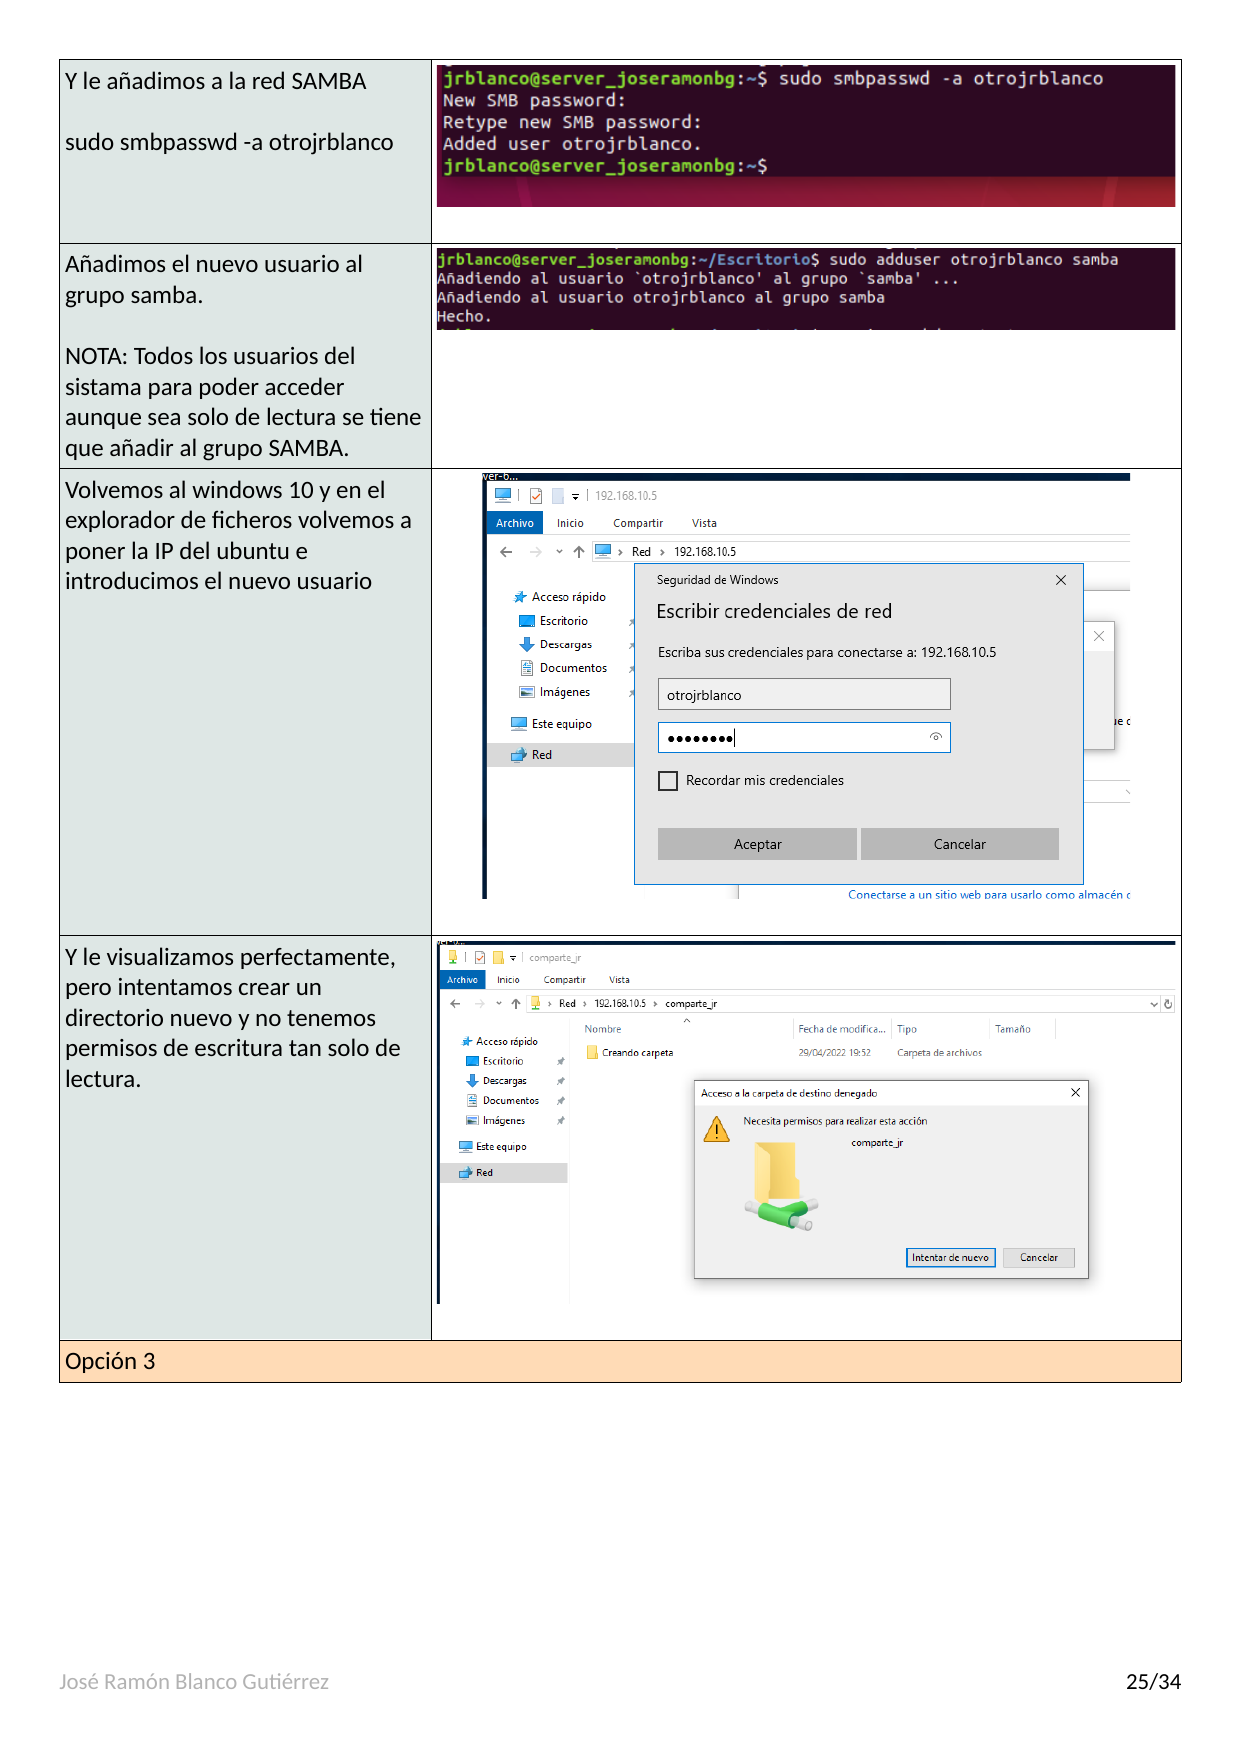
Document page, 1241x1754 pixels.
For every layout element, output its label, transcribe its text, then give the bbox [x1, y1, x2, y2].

table_cell Opción 3 [60, 1341, 1181, 1382]
table_cell [432, 60, 1181, 243]
table_cell Volvemos al windows 10 y en el explorador de ficheros volvemos a poner la IP del ubuntu e introducimos el nuevo usuario [60, 469, 431, 935]
picture [436, 65, 1176, 207]
table_cell [432, 244, 1181, 468]
picture [436, 941, 1176, 1304]
picture [482, 473, 1130, 899]
table_cell Y le añadimos a la red SAMBA sudo smbpasswd -a otrojrblanco [60, 60, 431, 243]
table_cell [432, 936, 1181, 1339]
table_cell Y le visualizamos perfectamente, pero intentamos crear un directorio nuevo y no tenemos permisos de escritura tan solo de lectura. [60, 936, 431, 1339]
table_cell [432, 469, 1181, 935]
picture [436, 248, 1176, 330]
table_cell Añadimos el nuevo usuario al grupo samba. NOTA: Todos los usuarios del sistama para poder acceder aunque sea solo de lectura se tiene que añadir al grupo SAMBA. [60, 244, 431, 468]
